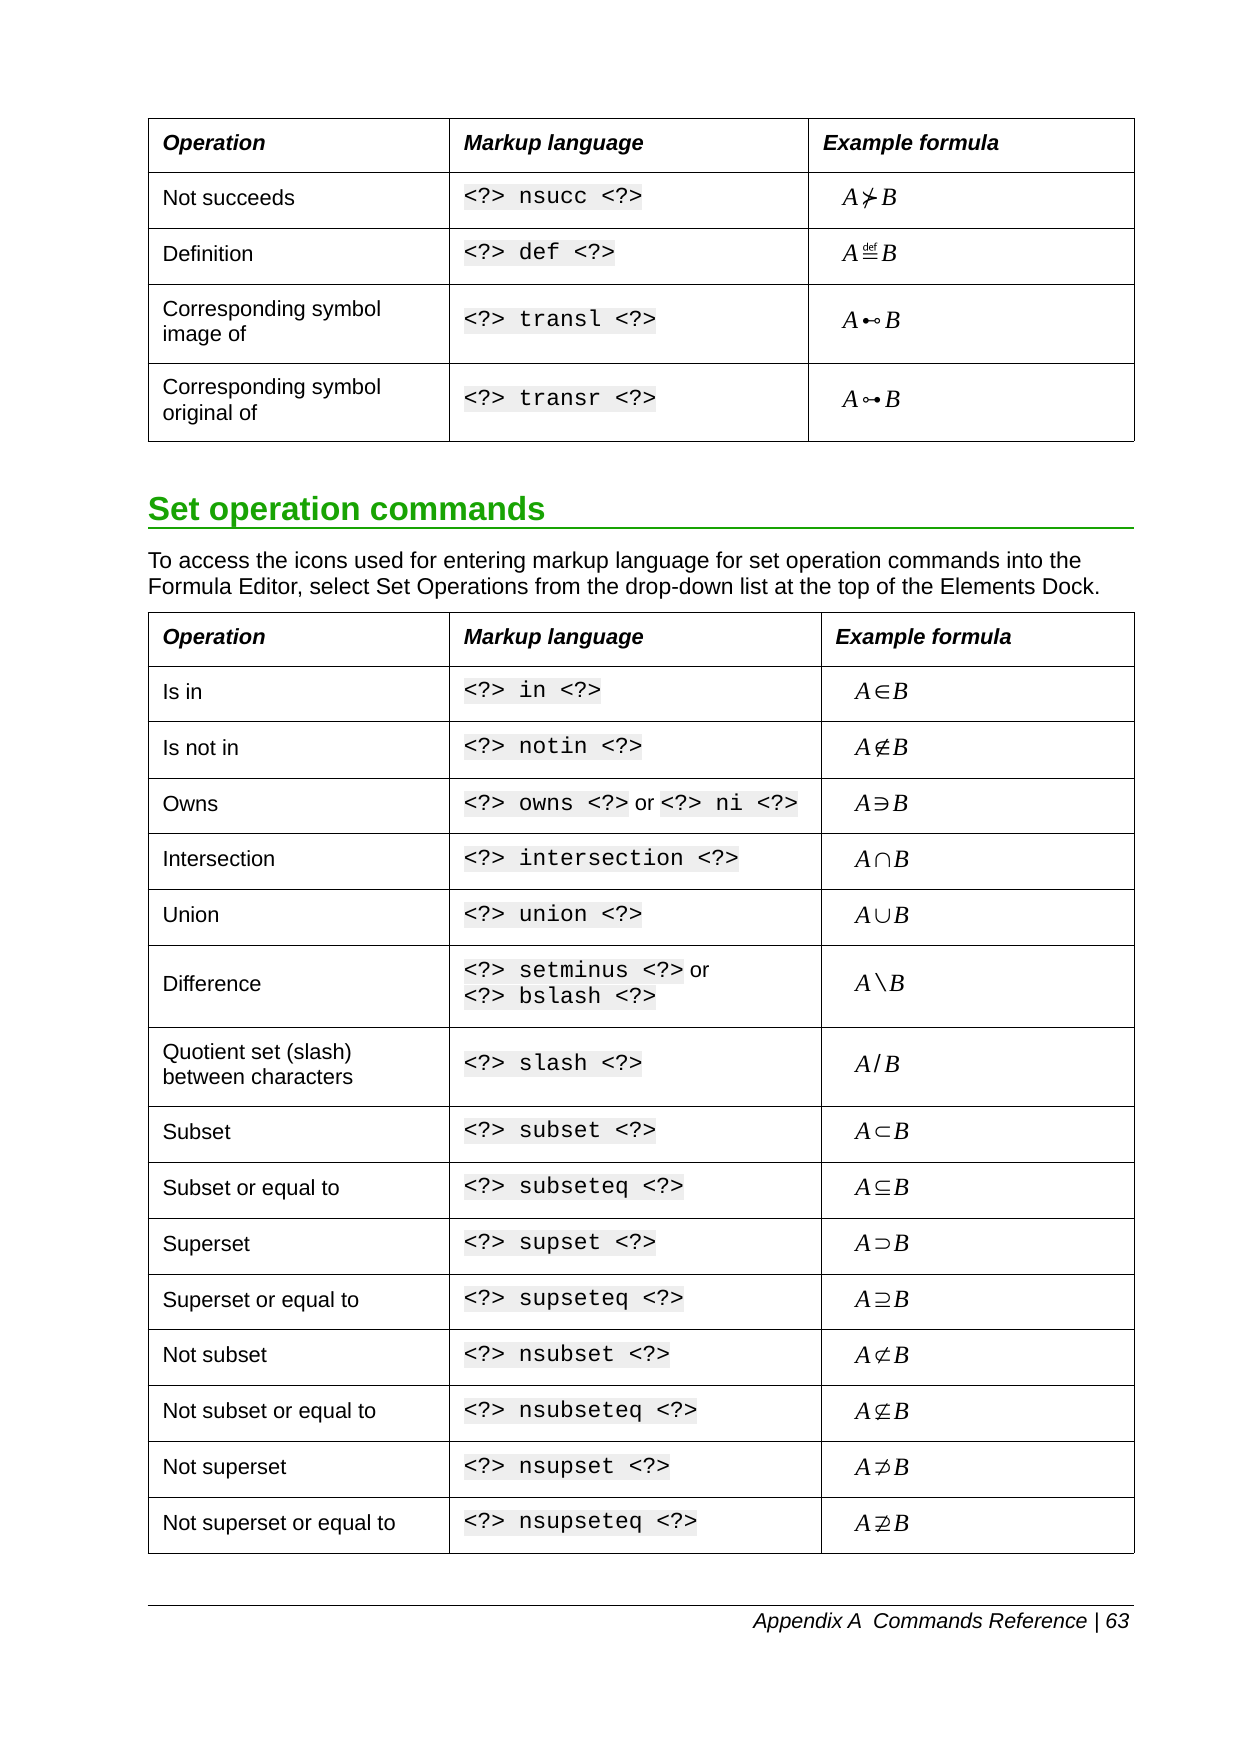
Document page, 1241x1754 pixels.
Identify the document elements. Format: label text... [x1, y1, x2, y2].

table_cell <?> union <?> [450, 890, 821, 945]
table_cell Subset or equal to [149, 1163, 449, 1217]
table_cell [822, 1107, 1134, 1162]
table_cell [809, 285, 1134, 362]
subtitle Set operation commands [148, 488, 1134, 527]
table_cell [822, 1330, 1134, 1385]
table_cell <?> nsubseteq <?> [450, 1386, 821, 1441]
table_cell Superset [149, 1219, 449, 1273]
table_cell [822, 667, 1134, 721]
table_cell Corresponding symbol original of [149, 364, 449, 441]
table_cell Subset [149, 1107, 449, 1162]
table_cell <?> transl <?> [450, 285, 808, 362]
table_header Operation [149, 613, 449, 666]
table_cell <?> owns <?> or <?> ni <?> [450, 779, 821, 833]
table_header Example formula [822, 613, 1134, 666]
table_cell Quotient set (slash) between characters [149, 1028, 449, 1106]
table_cell <?> subseteq <?> [450, 1163, 821, 1217]
table_header Markup language [450, 613, 821, 666]
table_cell [822, 1275, 1134, 1329]
table_cell [822, 1442, 1134, 1497]
table_cell <?> slash <?> [450, 1028, 821, 1106]
table_cell Not subset [149, 1330, 449, 1385]
table_cell [809, 173, 1134, 228]
table_cell Not subset or equal to [149, 1386, 449, 1441]
table_header Markup language [450, 119, 808, 172]
table_cell <?> setminus <?> or <?> bslash <?> [450, 946, 821, 1027]
table_cell [822, 890, 1134, 945]
table_cell [822, 779, 1134, 833]
table_cell [822, 1028, 1134, 1106]
table_cell [809, 364, 1134, 441]
table_cell Is in [149, 667, 449, 721]
table_cell Intersection [149, 834, 449, 889]
table_cell Not superset [149, 1442, 449, 1497]
table_header Example formula [809, 119, 1134, 172]
table_cell <?> transr <?> [450, 364, 808, 441]
table_cell [822, 1498, 1134, 1553]
table_cell Owns [149, 779, 449, 833]
table_cell Is not in [149, 722, 449, 777]
table_cell <?> nsucc <?> [450, 173, 808, 228]
table_cell <?> supseteq <?> [450, 1275, 821, 1329]
table_cell <?> supset <?> [450, 1219, 821, 1273]
table_cell <?> subset <?> [450, 1107, 821, 1162]
table_cell [822, 722, 1134, 777]
table_cell [822, 1163, 1134, 1217]
table_cell <?> nsupseteq <?> [450, 1498, 821, 1553]
table_cell [822, 1219, 1134, 1273]
table_cell <?> intersection <?> [450, 834, 821, 889]
table_cell Corresponding symbol image of [149, 285, 449, 362]
table_cell Union [149, 890, 449, 945]
table_cell Not succeeds [149, 173, 449, 228]
table_cell <?> def <?> [450, 229, 808, 284]
table_cell [822, 1386, 1134, 1441]
table_header Operation [149, 119, 449, 172]
table_cell Not superset or equal to [149, 1498, 449, 1553]
table_cell [822, 946, 1134, 1027]
table_cell [822, 834, 1134, 889]
text To access the icons used for entering markup language for set operation commands into the Formula Editor, select Set Operations from the drop-down list at the top of the Elements Dock. [148, 547, 1134, 599]
table_cell Definition [149, 229, 449, 284]
table_cell <?> notin <?> [450, 722, 821, 777]
table_cell Superset or equal to [149, 1275, 449, 1329]
table_cell <?> nsubset <?> [450, 1330, 821, 1385]
table_cell Difference [149, 946, 449, 1027]
table_cell [809, 229, 1134, 284]
table_cell <?> in <?> [450, 667, 821, 721]
table_cell <?> nsupset <?> [450, 1442, 821, 1497]
